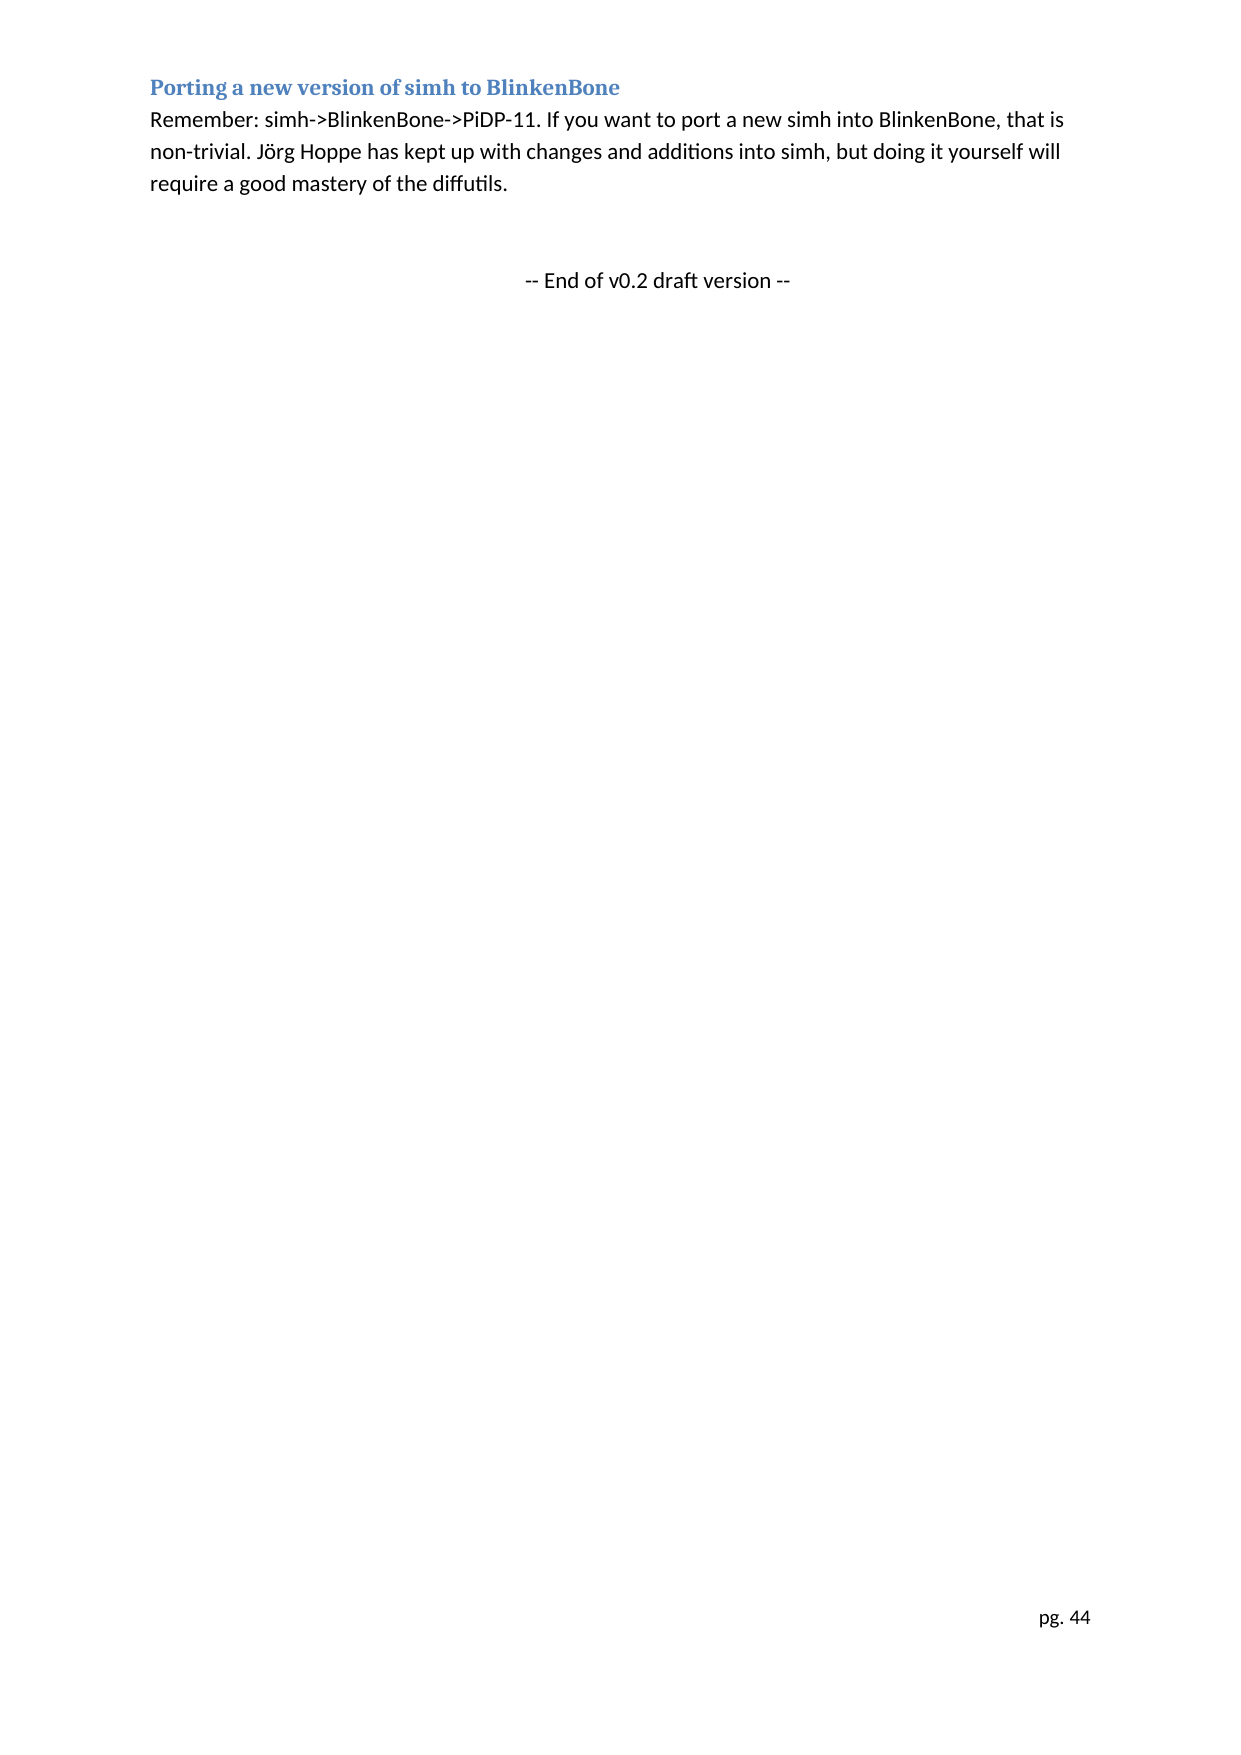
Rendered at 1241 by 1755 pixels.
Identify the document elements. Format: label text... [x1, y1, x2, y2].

text Remember: simh->BlinkenBone->PiDP-11. If you want to port a new simh into BlinkenBone, that is non-trivial. Jörg Hoppe has kept up with changes and additions into simh, but doing it yourself will require a good mastery of the diffutils. [150, 105, 1090, 198]
subtitle Porting a new version of simh to BlinkenBone [150, 75, 1090, 101]
list -- End of v0.2 draft version -- [225, 266, 1090, 294]
